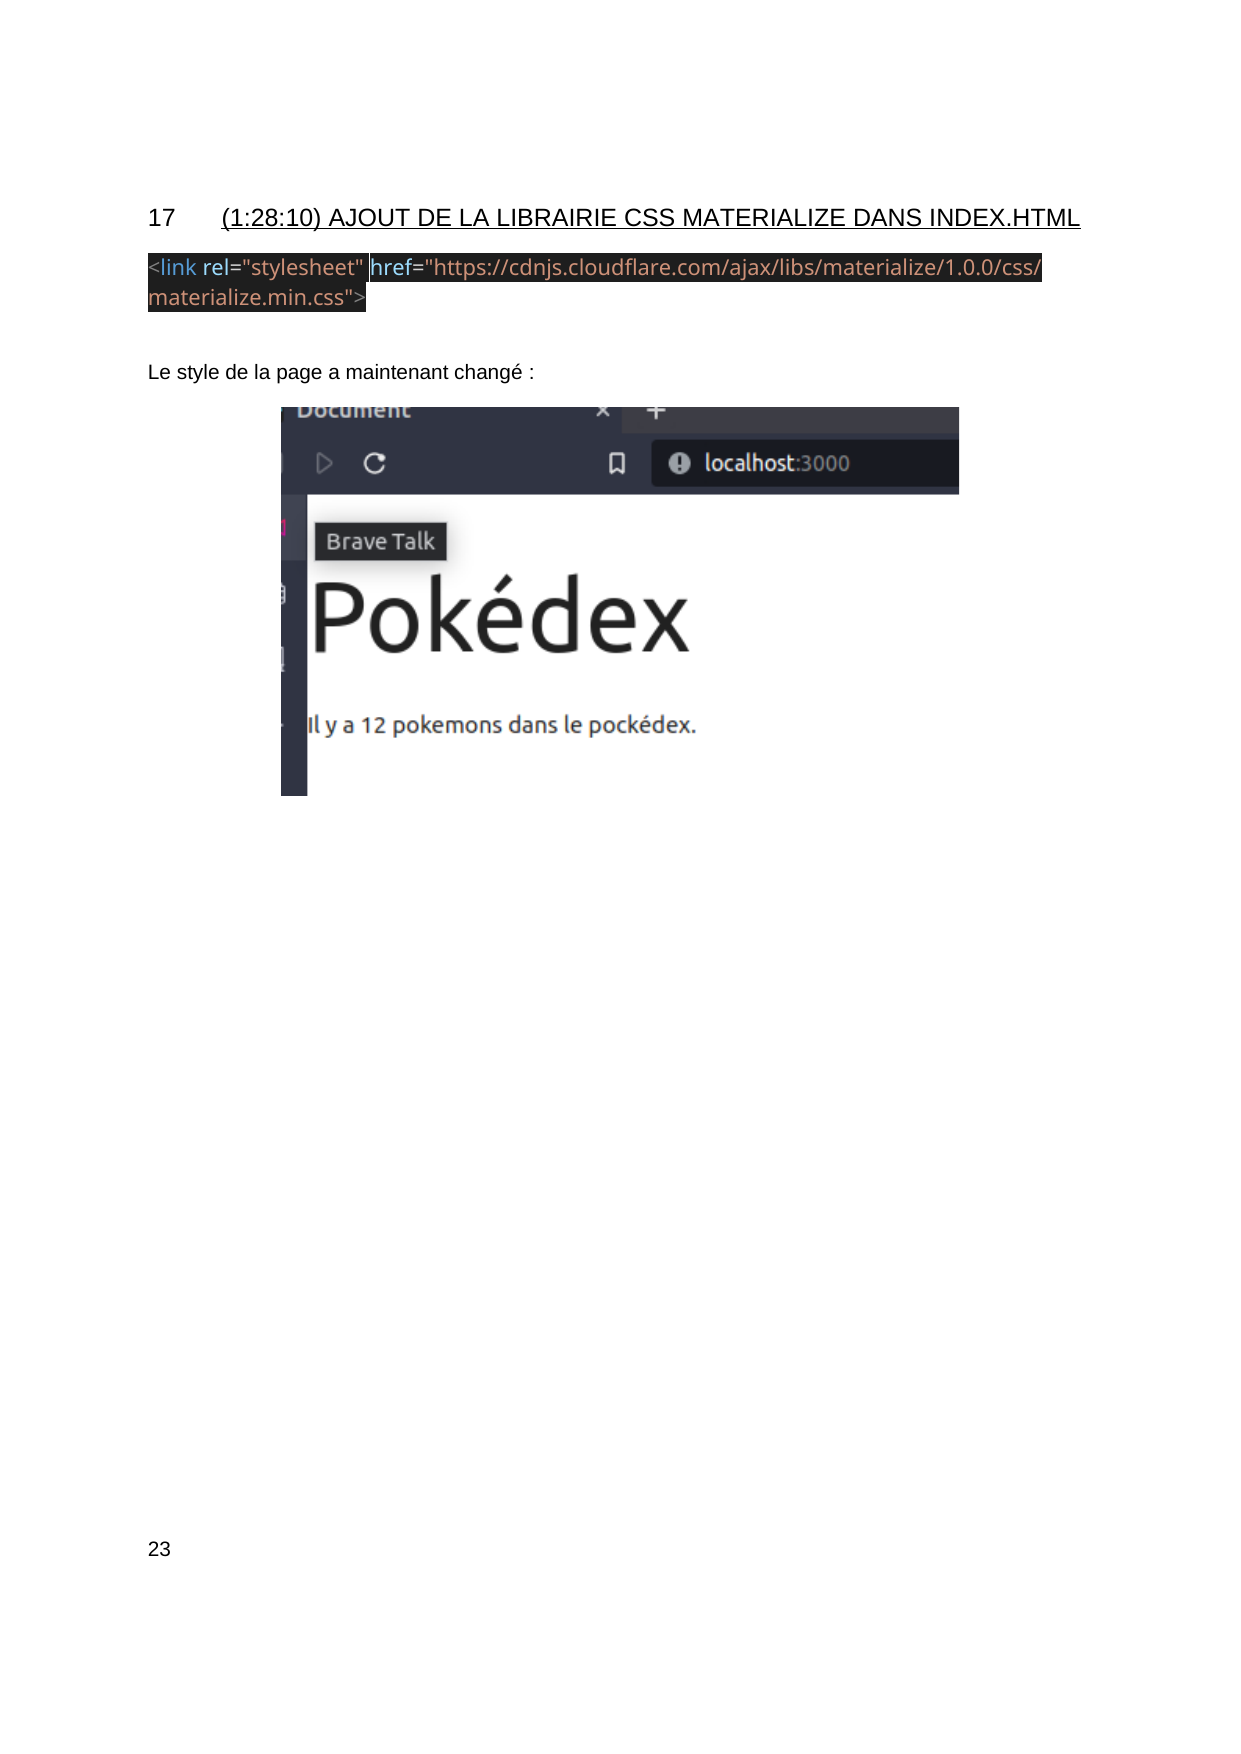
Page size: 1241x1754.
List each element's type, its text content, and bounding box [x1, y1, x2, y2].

subtitle (1:28:10) ajout de la librairie css materialize dans index.html [148, 203, 1093, 232]
picture [281, 407, 960, 796]
text <link rel="stylesheet" href="https://cdnjs.cloudflare.com/ajax/libs/materialize/1.0.0/css/materialize.min.css"> [148, 252, 1093, 312]
text Le style de la page a maintenant changé : [148, 360, 1093, 384]
